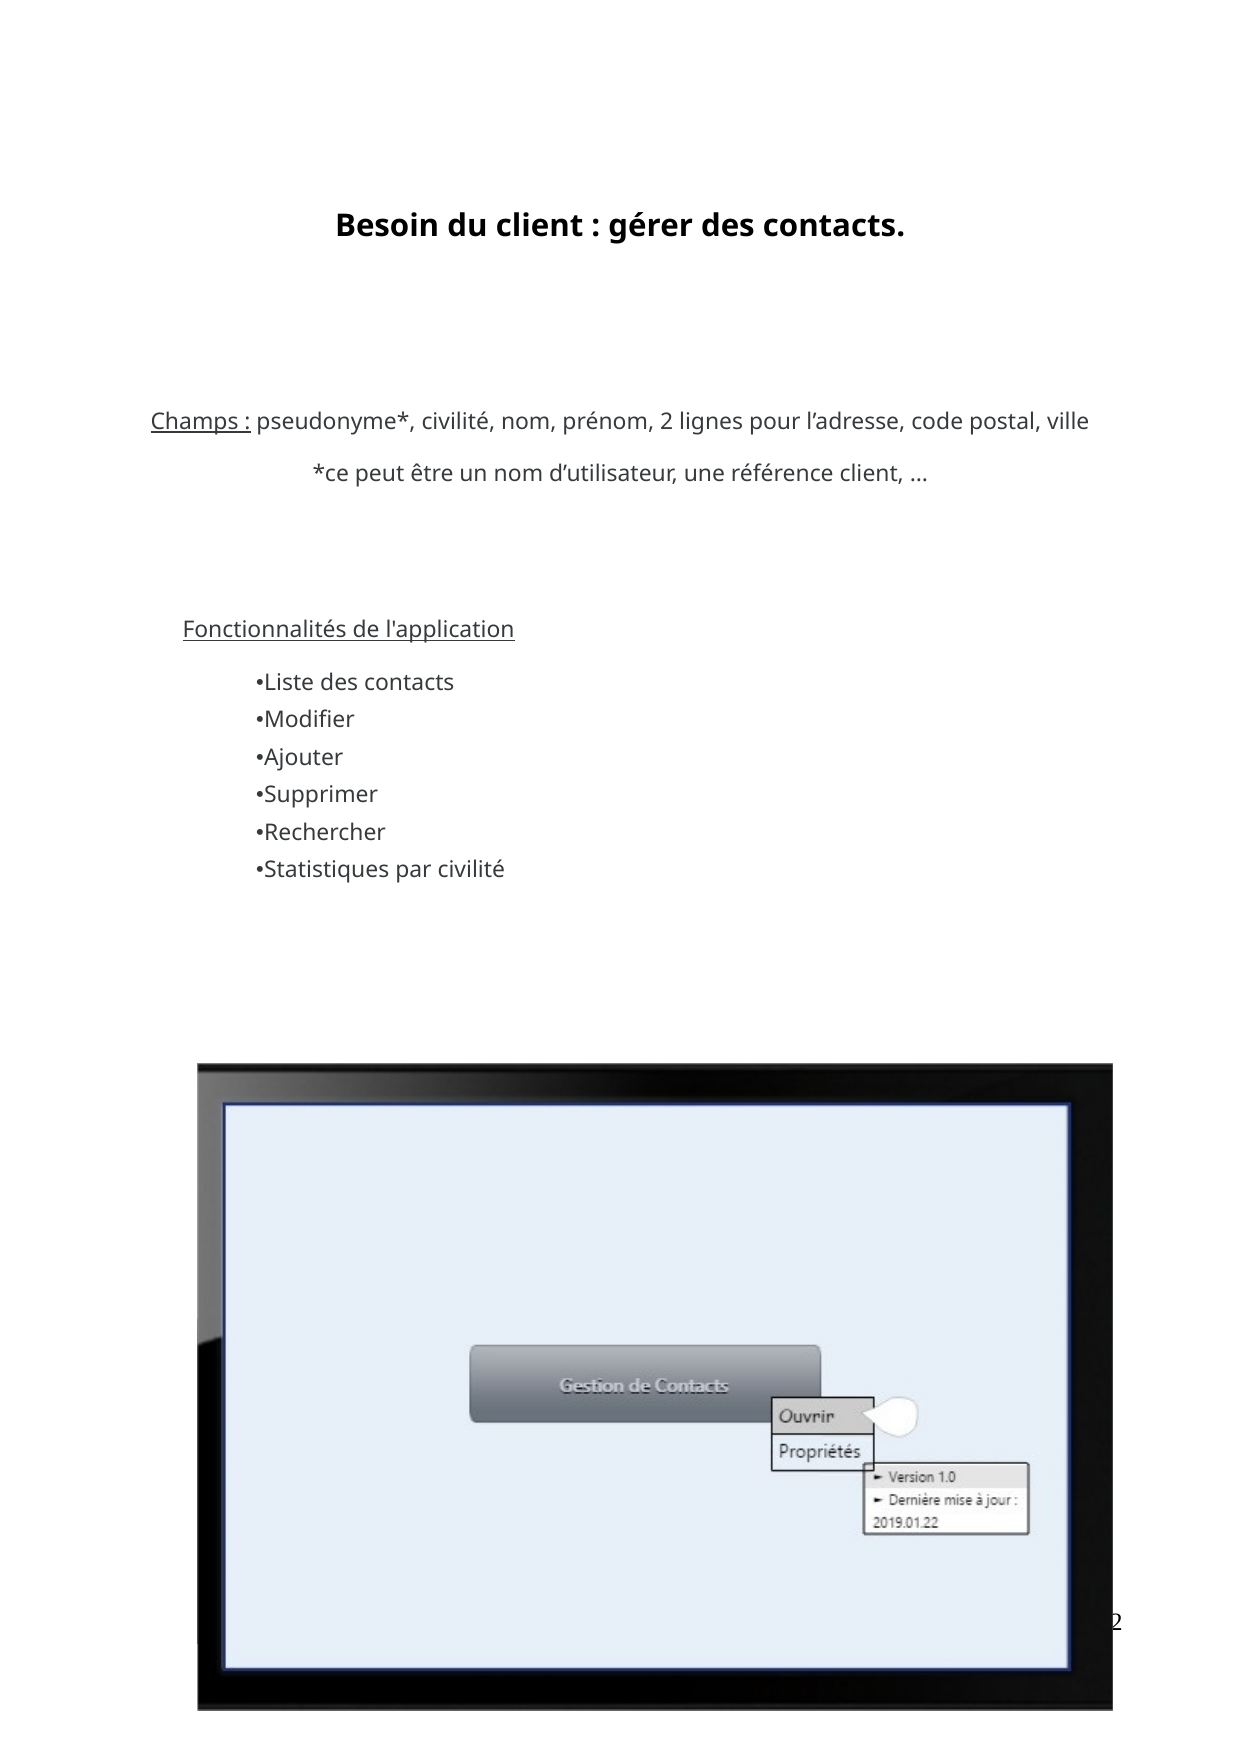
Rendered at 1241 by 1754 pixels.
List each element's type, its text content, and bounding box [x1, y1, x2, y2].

text Fonctionnalités de l'application [182, 613, 1122, 644]
list Supprimer [182, 778, 1122, 809]
text *ce peut être un nom d’utilisateur, une référence client, … [118, 457, 1122, 488]
list Liste des contacts [182, 665, 1122, 697]
text Besoin du client : gérer des contacts. [118, 203, 1122, 246]
list Ajouter [182, 740, 1122, 772]
text Champs : pseudonyme*, civilité, nom, prénom, 2 lignes pour l’adresse, code postal, ville [118, 405, 1122, 436]
list Modifier [182, 703, 1122, 734]
list Rechercher [182, 815, 1122, 847]
picture [197, 1063, 1113, 1711]
list Statistiques par civilité [182, 853, 1122, 884]
